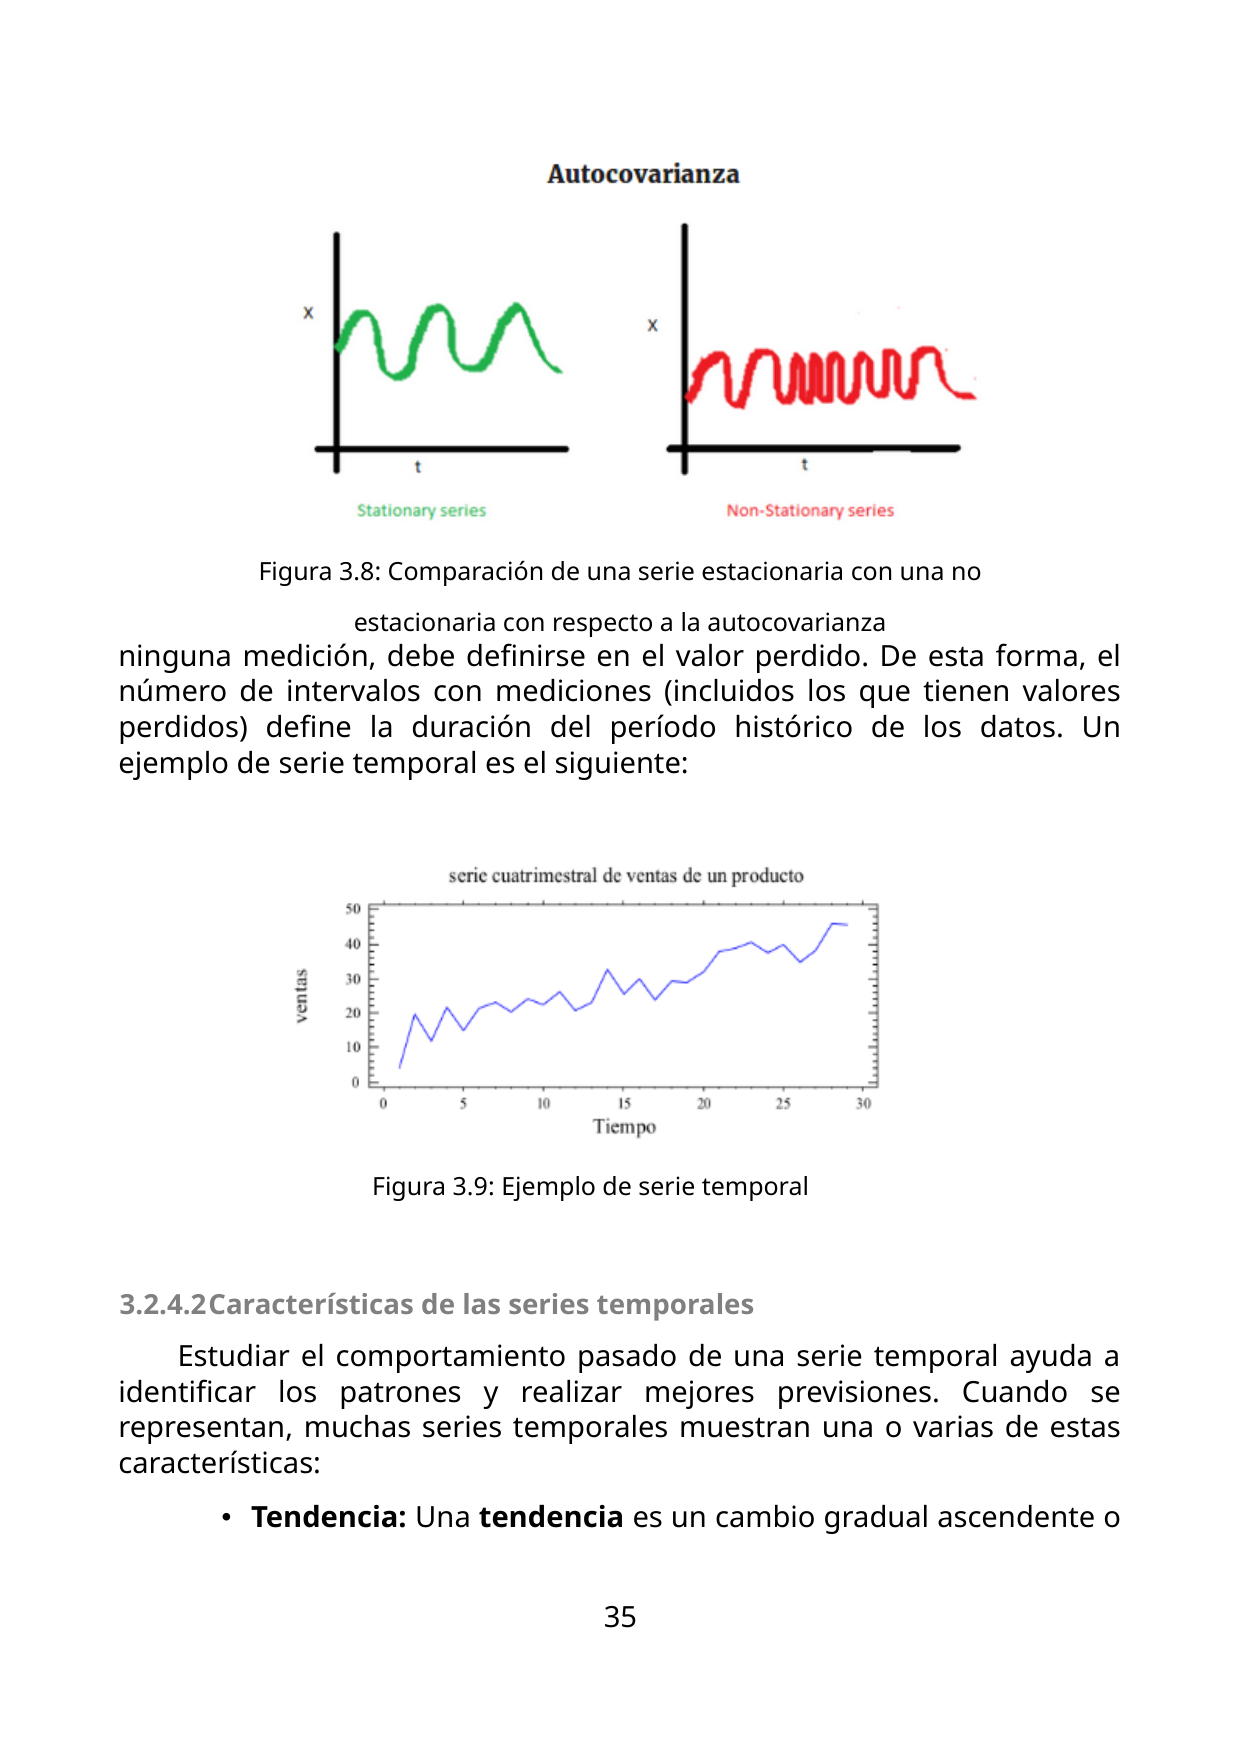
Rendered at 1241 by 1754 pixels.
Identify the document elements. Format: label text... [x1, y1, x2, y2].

list Tendencia: Una tendencia es un cambio gradual ascendente o [162, 1497, 1122, 1536]
subtitle Características de las series temporales [119, 1285, 1122, 1323]
picture [263, 835, 918, 1152]
text Figura 3.12: Comparación de una serie estacionaria con una no estacionaria con respecto a la autocovarianza [218, 537, 1022, 639]
picture [218, 130, 1022, 537]
text Figura 3.8: Ejemplo de serie temporal [260, 836, 921, 1202]
text ninguna medición, debe definirse en el valor perdido. De esta forma, el número de intervalos con mediciones (incluidos los que tienen valores perdidos) define la duración del período histórico de los datos. Un ejemplo de serie temporal es el siguiente: [118, 118, 1122, 782]
text Estudiar el comportamiento pasado de una serie temporal ayuda a identificar los patrones y realizar mejores previsiones. Cuando se representan, muchas series temporales muestran una o varias de estas características: [118, 1335, 1122, 1482]
